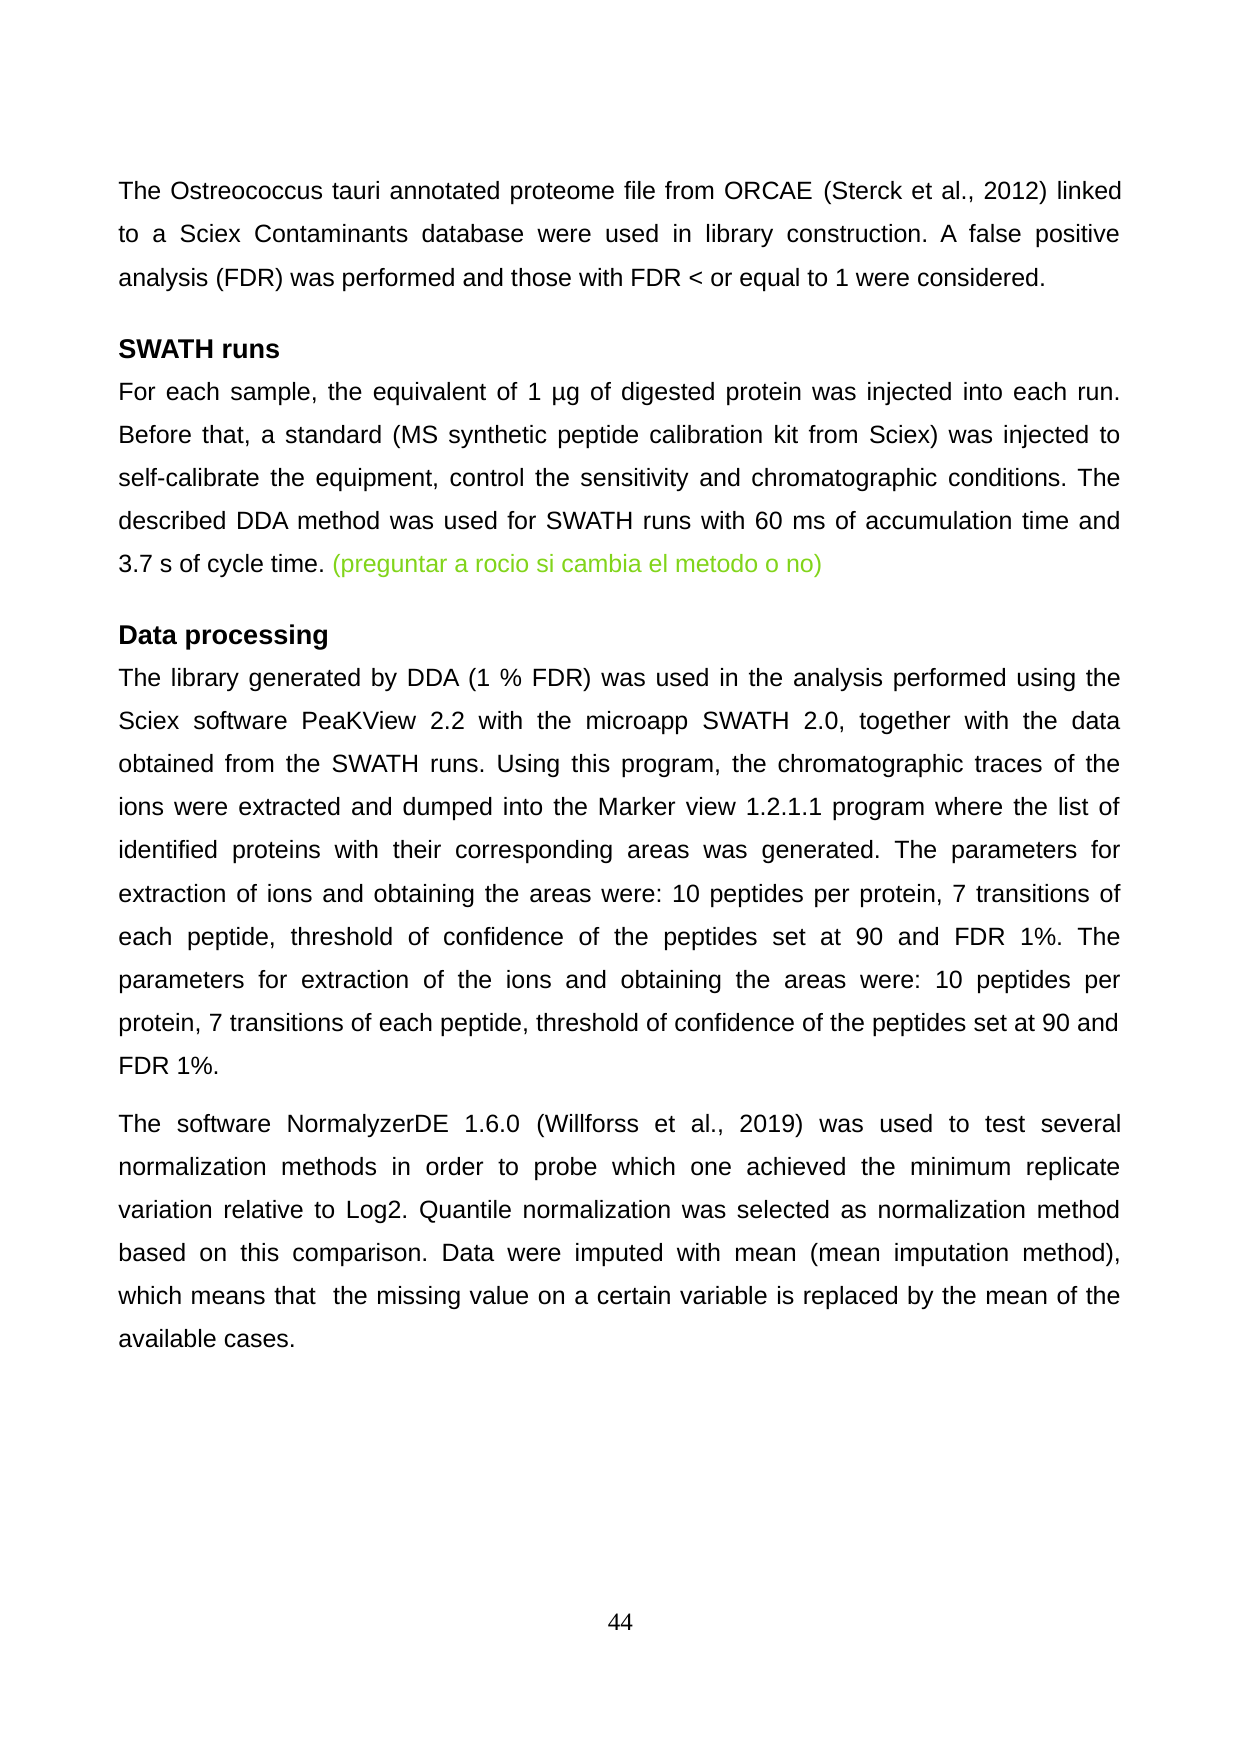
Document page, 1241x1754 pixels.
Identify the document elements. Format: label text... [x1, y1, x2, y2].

text The library generated by DDA (1 % FDR) was used in the analysis performed using the Sciex software PeaKView 2.2 with the microapp SWATH 2.0, together with the data obtained from the SWATH runs. Using this program, the chromatographic traces of the ions were extracted and dumped into the Marker view 1.2.1.1 program where the list of identified proteins with their corresponding areas was generated. The parameters for extraction of ions and obtaining the areas were: 10 peptides per protein, 7 transitions of each peptide, threshold of confidence of the peptides set at 90 and FDR 1%. The parameters for extraction of the ions and obtaining the areas were: 10 peptides per protein, 7 transitions of each peptide, threshold of confidence of the peptides set at 90 and FDR 1%. [118, 663, 1122, 1080]
text The Ostreococcus tauri annotated proteome file from ORCAE (Sterck et al., 2012)⁠ linked to a Sciex Contaminants database were used in library construction. A false positive analysis (FDR) was performed and those with FDR < or equal to 1 were considered. [118, 176, 1122, 291]
subtitle SWATH runs [118, 333, 1122, 364]
subtitle Data processing [118, 619, 1122, 651]
text The software NormalyzerDE 1.6.0 (Willforss et al., 2019)⁠ was used to test several normalization methods in order to probe which one achieved the minimum replicate variation relative to Log2. Quantile normalization was selected as normalization method based on this comparison. Data were imputed with mean (mean imputation method), which means that the missing value on a certain variable is replaced by the mean of the available cases. [118, 1109, 1122, 1353]
text For each sample, the equivalent of 1 µg of digested protein was injected into each run. Before that, a standard (MS synthetic peptide calibration kit from Sciex) was injected to self-calibrate the equipment, control the sensitivity and chromatographic conditions. The described DDA method was used for SWATH runs with 60 ms of accumulation time and 3.7 s of cycle time. (preguntar a rocio si cambia el metodo o no) [118, 377, 1122, 578]
